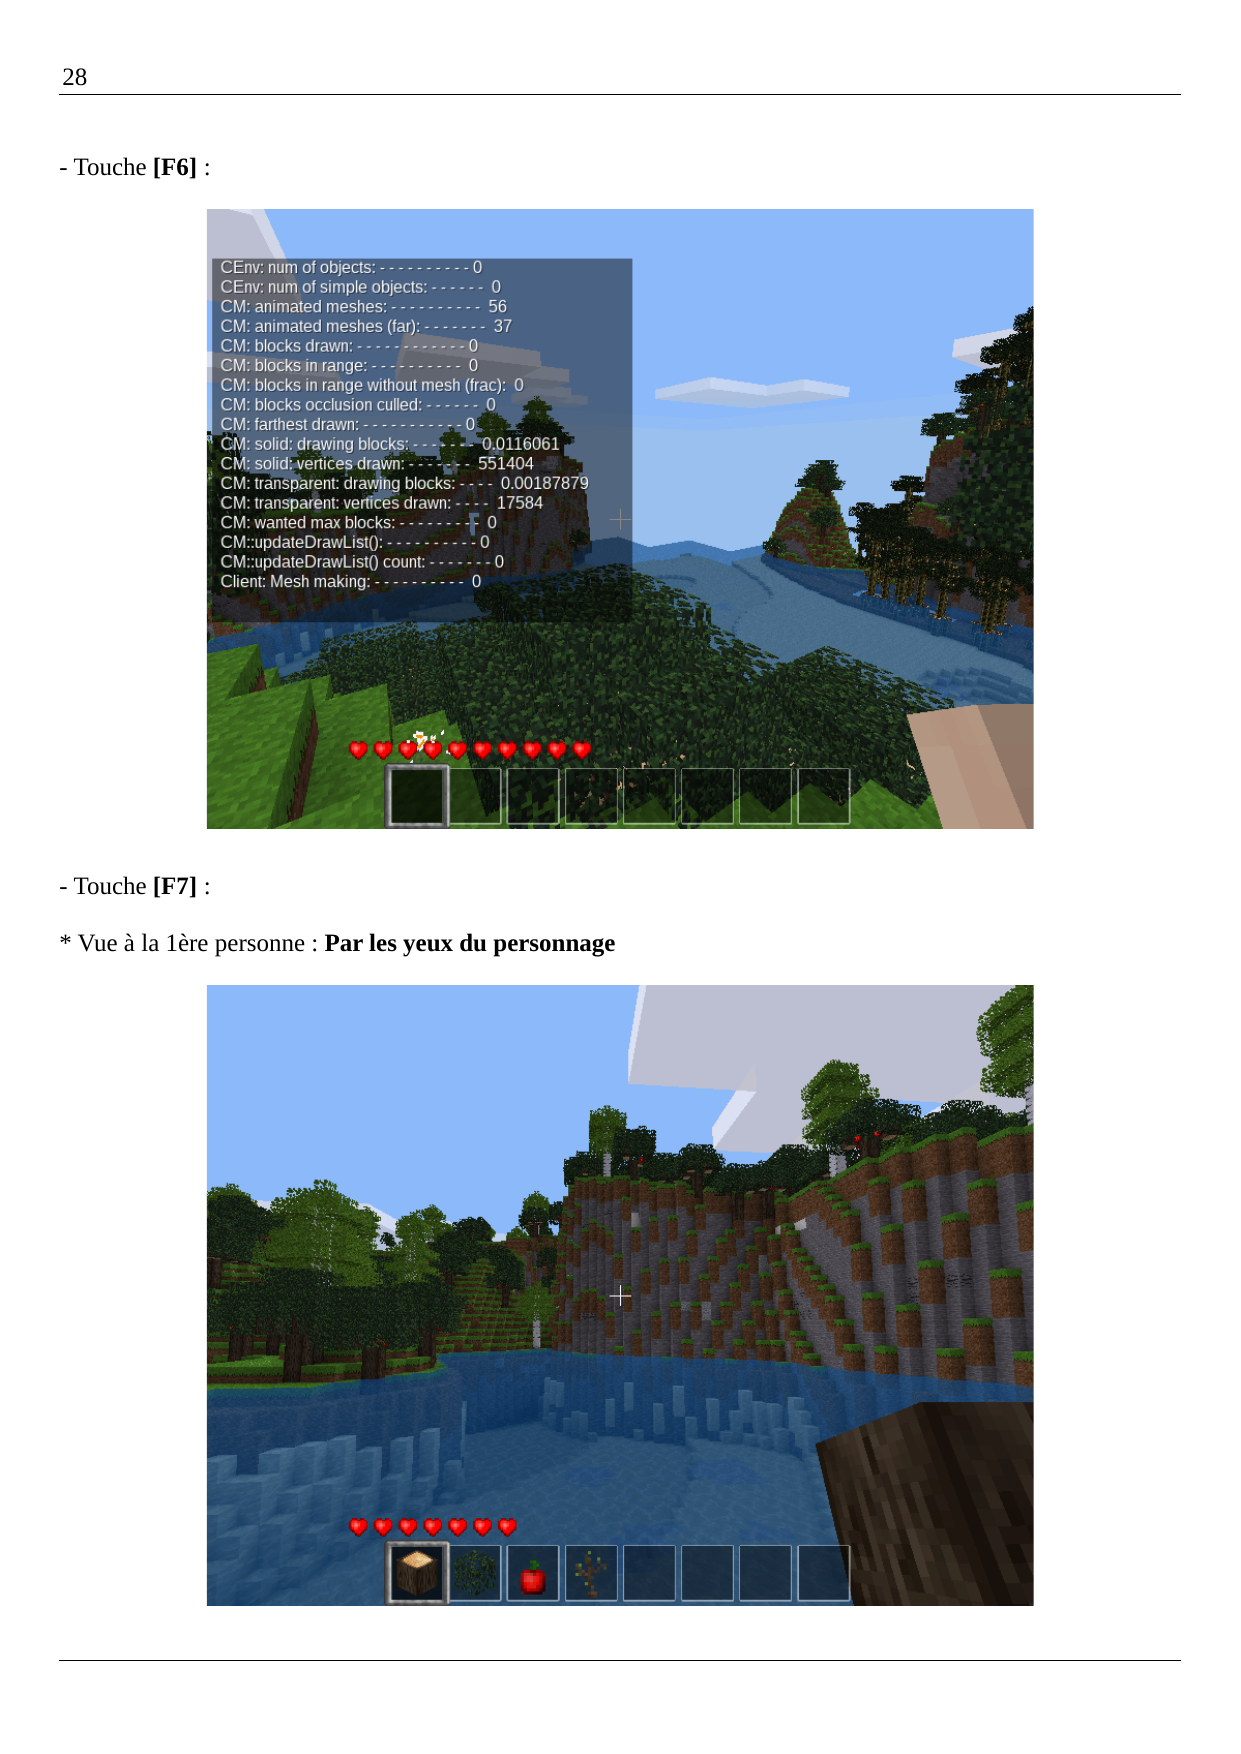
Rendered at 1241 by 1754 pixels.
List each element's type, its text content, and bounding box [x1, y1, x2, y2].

subtitle - Touche [F6] : [59, 152, 1181, 181]
subtitle - Touche [F7] : [59, 871, 1181, 899]
picture [206, 209, 1034, 829]
subtitle * Vue à la 1ère personne : Par les yeux du personnage [59, 928, 1181, 957]
picture [206, 985, 1034, 1606]
